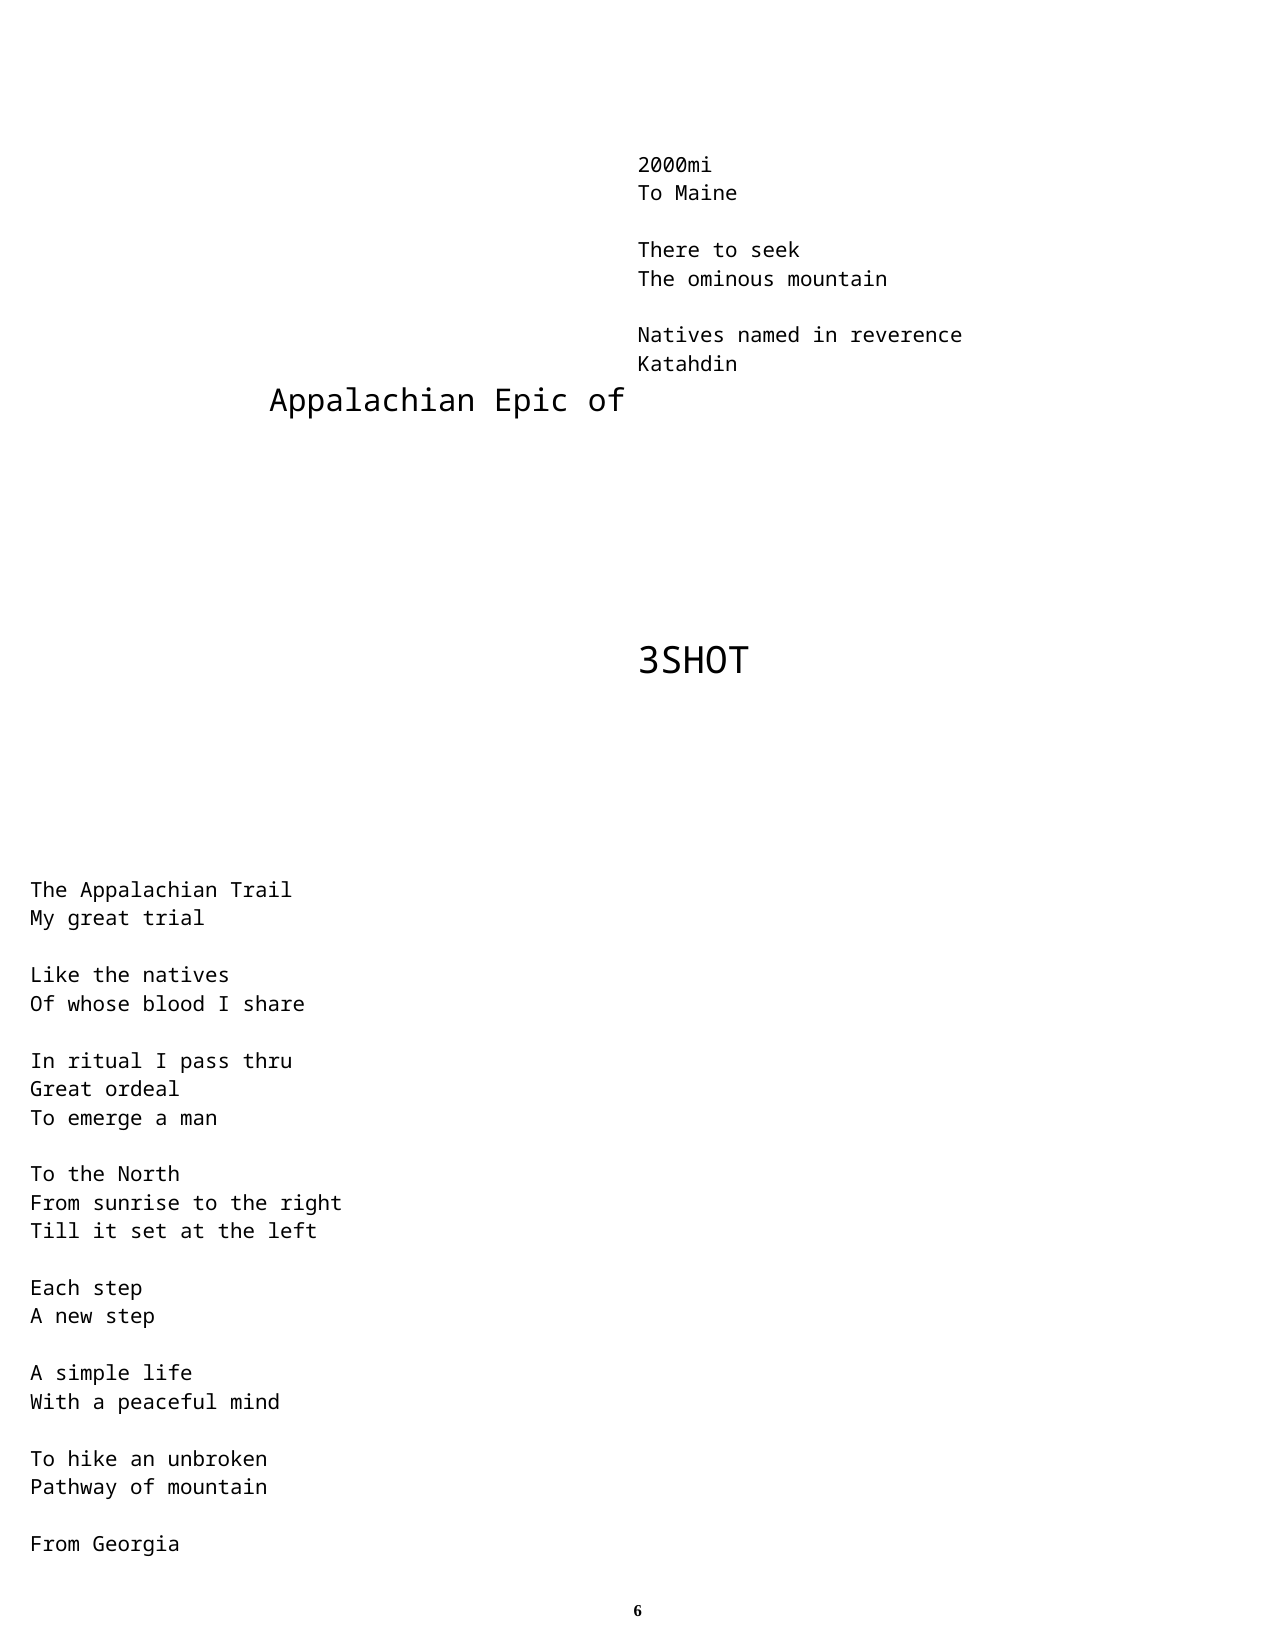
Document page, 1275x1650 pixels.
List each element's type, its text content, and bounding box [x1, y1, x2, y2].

text To the North [30, 1159, 637, 1188]
text To hike an unbroken [30, 1444, 637, 1472]
text A new step [30, 1302, 637, 1330]
text Till it set at the left [30, 1216, 637, 1245]
text To emerge a man [30, 1103, 637, 1131]
text There to seek [637, 235, 1245, 264]
text With a peaceful mind [30, 1387, 637, 1415]
text 2000mi [637, 150, 1245, 178]
text Like the natives [30, 960, 637, 989]
text In ritual I pass thru [30, 1046, 637, 1074]
text Appalachian Epic of [30, 377, 637, 420]
text From Georgia [30, 1529, 637, 1558]
text Each step [30, 1273, 637, 1302]
text A simple life [30, 1358, 637, 1387]
text Of whose blood I share [30, 989, 637, 1017]
text Natives named in reverence [637, 321, 1245, 349]
text 3SHOT [637, 633, 1245, 684]
text From sunrise to the right [30, 1188, 637, 1216]
text The Appalachian Trail [30, 875, 637, 903]
text Pathway of mountain [30, 1472, 637, 1501]
text Great ordeal [30, 1074, 637, 1103]
text The ominous mountain [637, 264, 1245, 292]
text To Maine [637, 178, 1245, 207]
text My great trial [30, 903, 637, 932]
text Katahdin [637, 349, 1245, 377]
